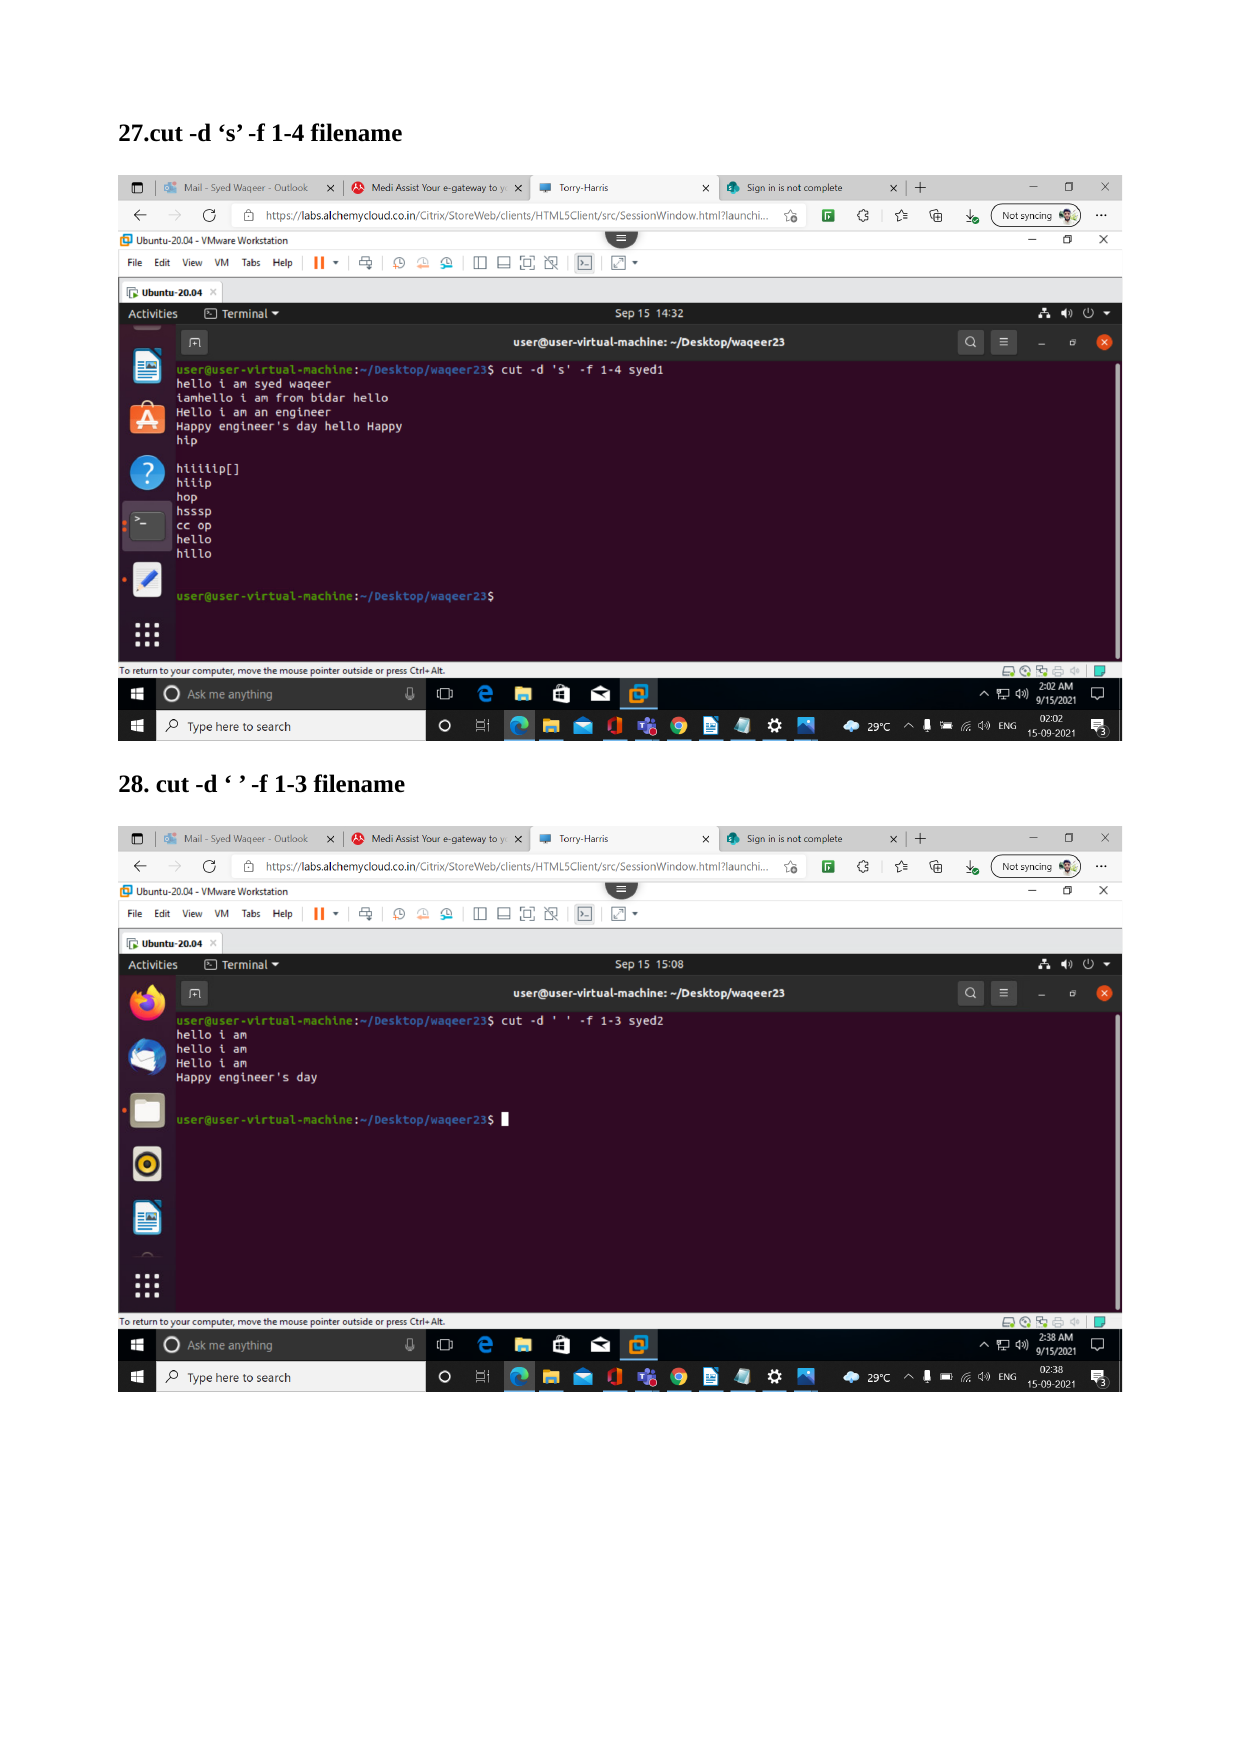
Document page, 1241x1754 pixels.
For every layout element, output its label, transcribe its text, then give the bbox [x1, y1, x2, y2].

text 27.cut -d ‘s’ -f 1-4 filename [118, 118, 1122, 147]
picture [118, 175, 1123, 741]
picture [118, 826, 1123, 1392]
text 28. cut -d ‘ ’ -f 1-3 filename [118, 769, 1122, 798]
